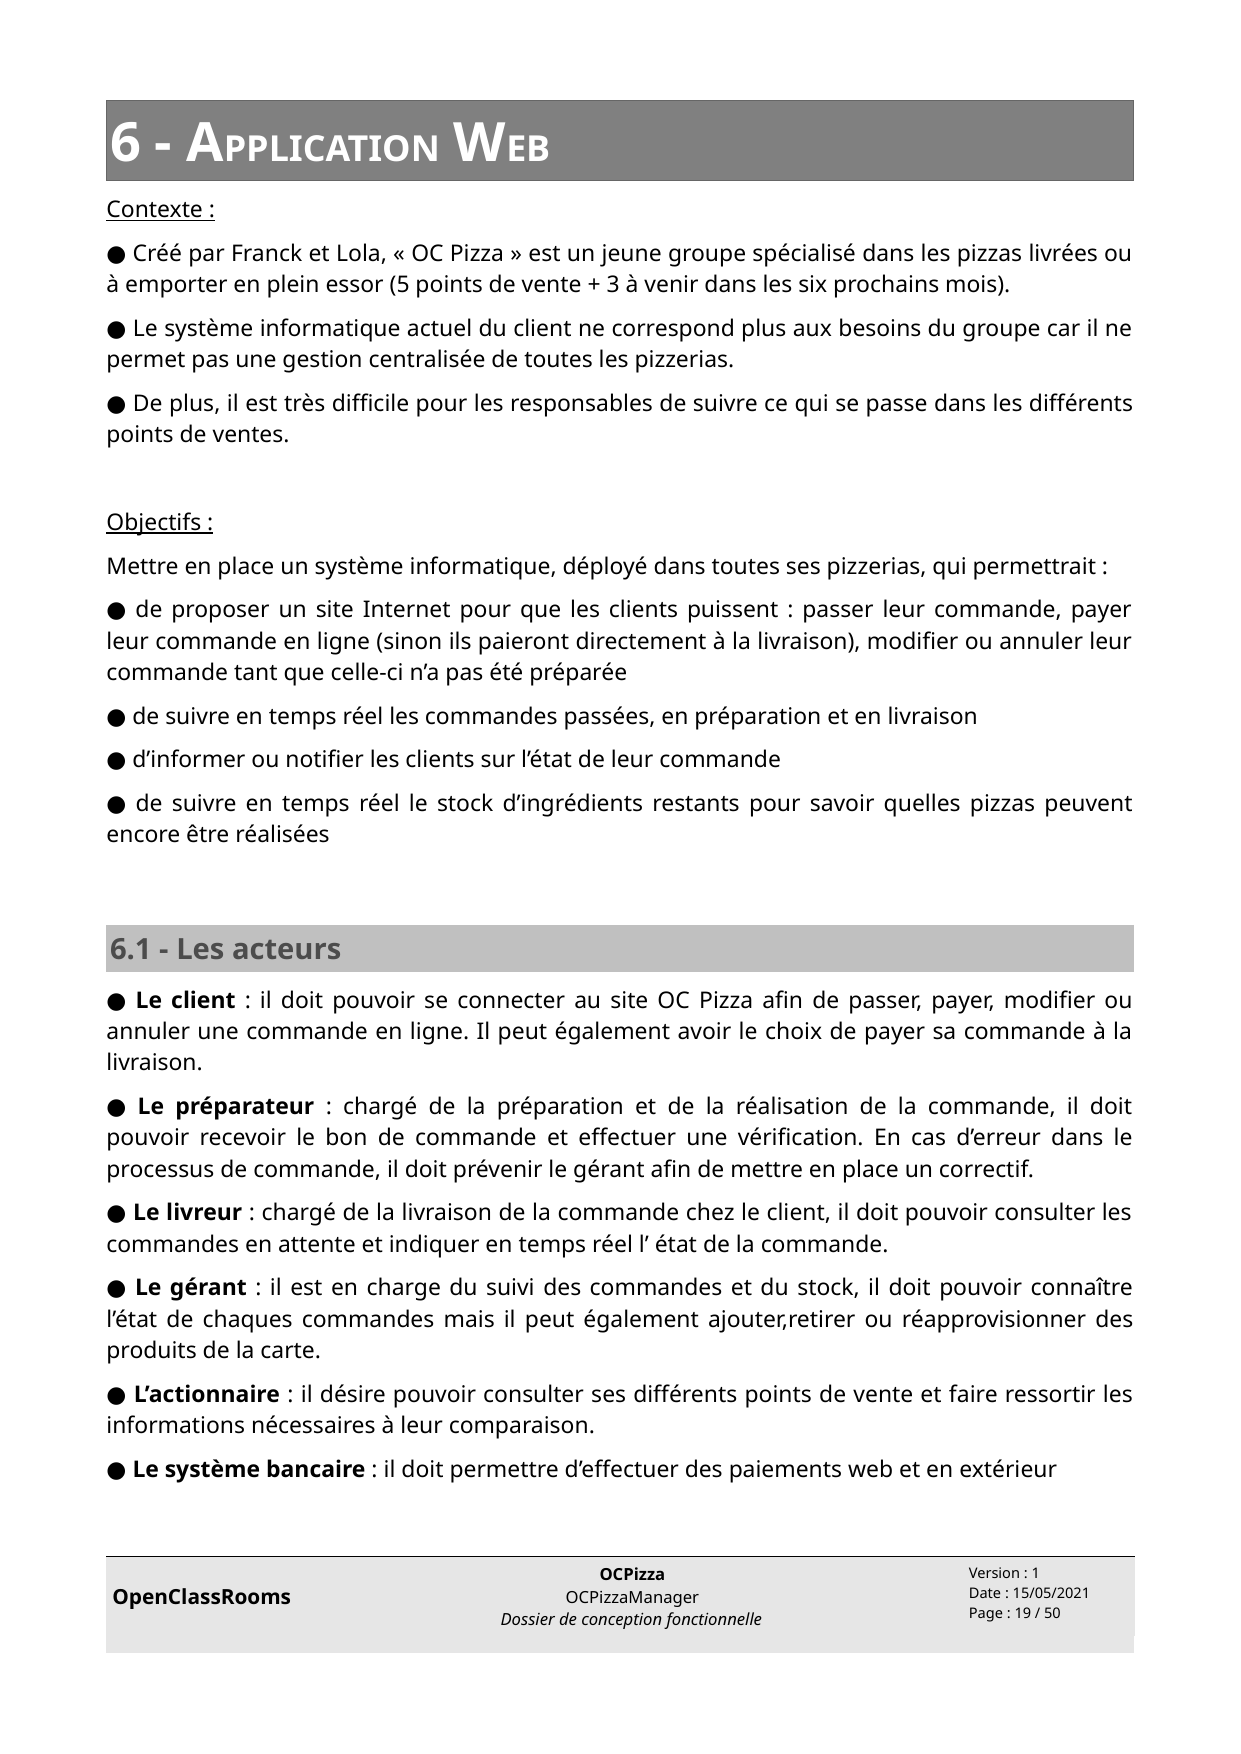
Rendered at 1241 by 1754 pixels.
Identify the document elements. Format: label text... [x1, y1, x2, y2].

text ● L’actionnaire : il désire pouvoir consulter ses différents points de vente et faire ressortir les informations nécessaires à leur comparaison. [106, 1377, 1134, 1440]
text ● de proposer un site Internet pour que les clients puissent : passer leur commande, payer leur commande en ligne (sinon ils paieront directement à la livraison), modifier ou annuler leur commande tant que celle-ci n’a pas été préparée [106, 593, 1134, 687]
text Objectifs : [106, 506, 1134, 537]
text ● Créé par Franck et Lola, « OC Pizza » est un jeune groupe spécialisé dans les pizzas livrées ou à emporter en plein essor (5 points de vente + 3 à venir dans les six prochains mois). [106, 237, 1134, 300]
text ● Le gérant : il est en charge du suivi des commandes et du stock, il doit pouvoir connaître l’état de chaques commandes mais il peut également ajouter,retirer ou réapprovisionner des produits de la carte. [106, 1271, 1134, 1365]
text ● Le système informatique actuel du client ne correspond plus aux besoins du groupe car il ne permet pas une gestion centralisée de toutes les pizzerias. [106, 312, 1134, 375]
text ● Le client : il doit pouvoir se connecter au site OC Pizza afin de passer, payer, modifier ou annuler une commande en ligne. Il peut également avoir le choix de payer sa commande à la livraison. [106, 984, 1134, 1077]
text ● Le livreur : chargé de la livraison de la commande chez le client, il doit pouvoir consulter les commandes en attente et indiquer en temps réel l’ état de la commande. [106, 1196, 1134, 1259]
text ● de suivre en temps réel le stock d’ingrédients restants pour savoir quelles pizzas peuvent encore être réalisées [106, 787, 1134, 850]
text ● Le préparateur : chargé de la préparation et de la réalisation de la commande, il doit pouvoir recevoir le bon de commande et effectuer une vérification. En cas d’erreur dans le processus de commande, il doit prévenir le gérant afin de mettre en place un correctif. [106, 1090, 1134, 1184]
subtitle Les acteurs [107, 926, 1133, 971]
text ● De plus, il est très difficile pour les responsables de suivre ce qui se passe dans les différents points de ventes. [106, 387, 1134, 450]
text ● d’informer ou notifier les clients sur l’état de leur commande [106, 743, 1134, 775]
text ● Le système bancaire : il doit permettre d’effectuer des paiements web et en extérieur [106, 1452, 1134, 1484]
subtitle Application Web [107, 101, 1133, 180]
text ● de suivre en temps réel les commandes passées, en préparation et en livraison [106, 700, 1134, 731]
text Contexte : [106, 193, 1134, 225]
text Mettre en place un système informatique, déployé dans toutes ses pizzerias, qui permettrait : [106, 550, 1134, 581]
